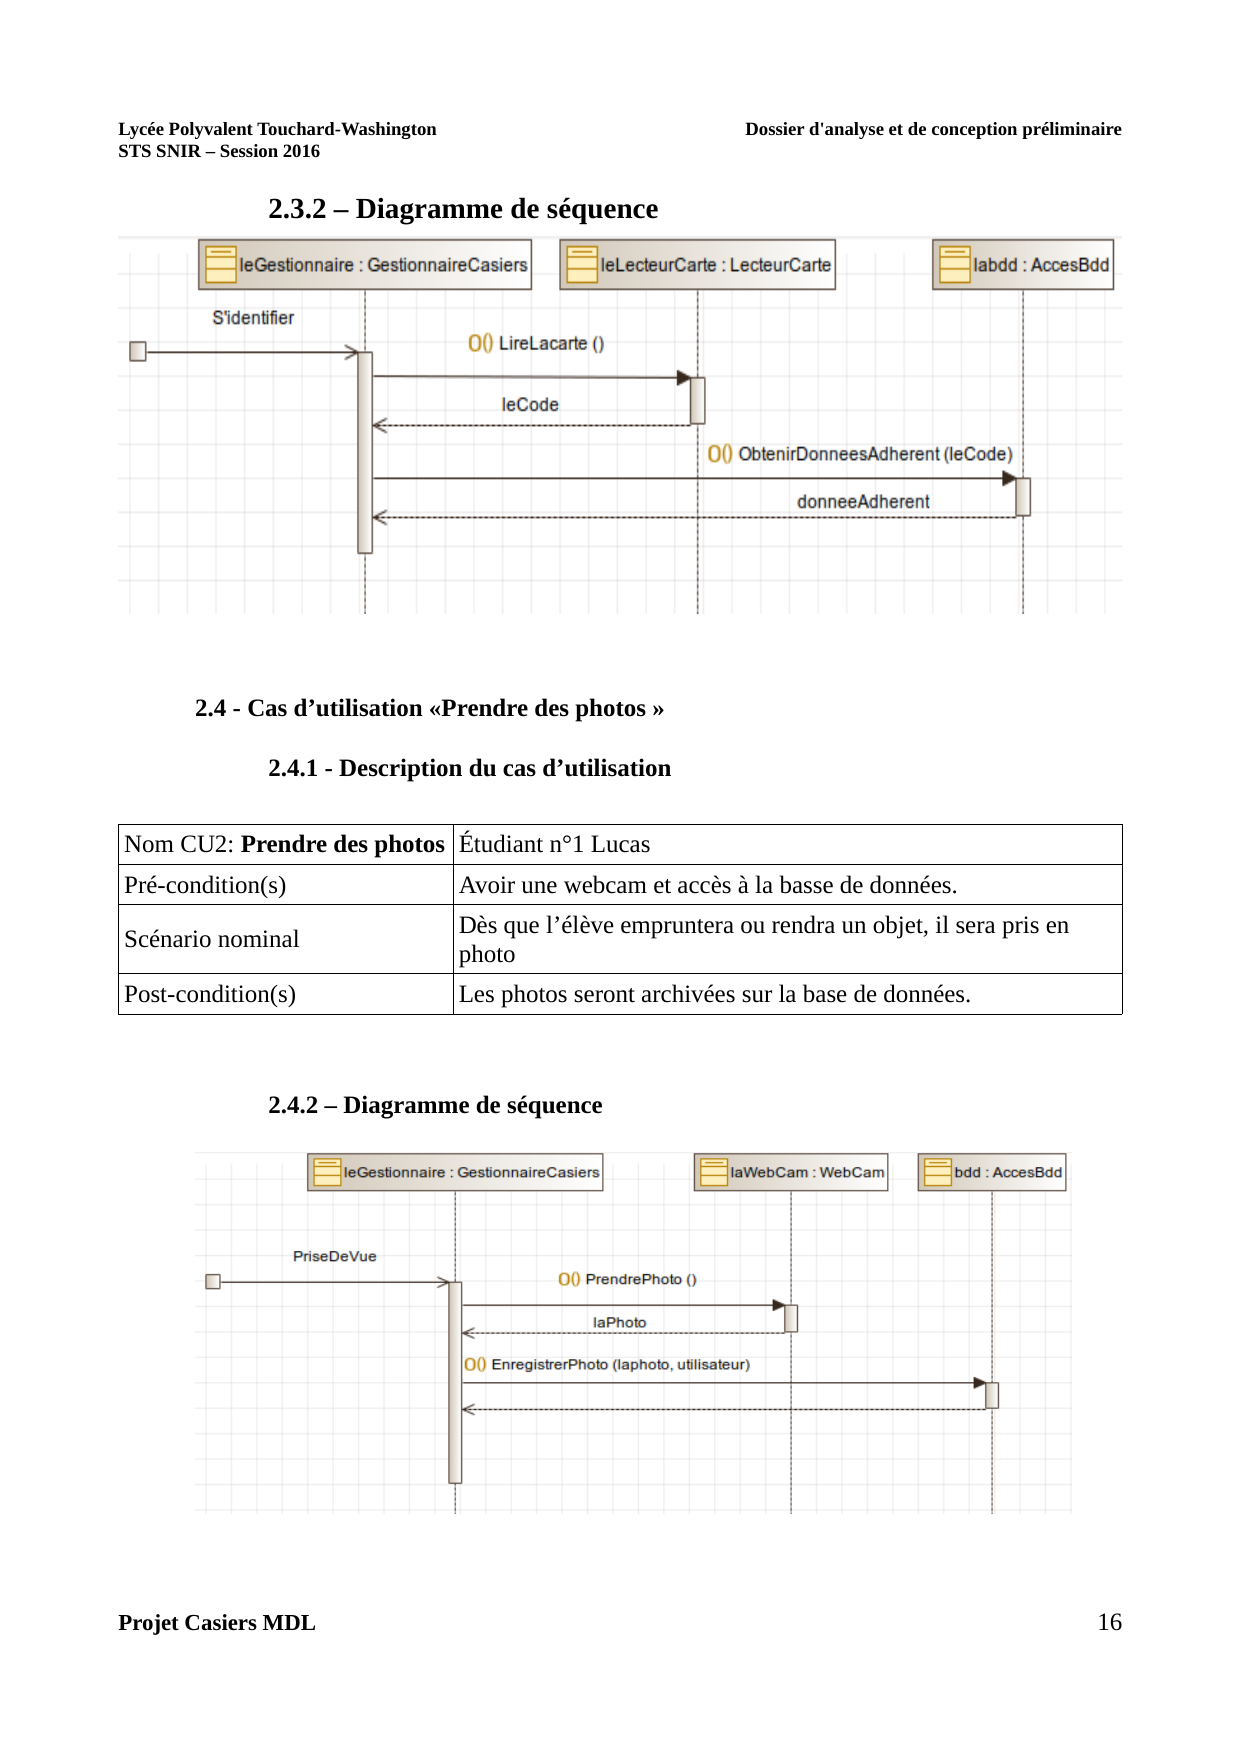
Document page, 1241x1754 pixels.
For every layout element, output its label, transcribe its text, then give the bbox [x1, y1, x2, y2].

picture [118, 236, 1123, 614]
subtitle 2.4.2 – Diagramme de séquence [118, 1086, 1122, 1119]
subtitle 2.4.1 - Description du cas d’utilisation [118, 749, 1122, 782]
table_cell Les photos seront archivées sur la base de données. [454, 974, 1122, 1014]
picture [194, 1152, 1073, 1514]
table_header Nom CU2: Prendre des photos [119, 825, 453, 864]
subtitle 2.4 - Cas d’utilisation «Prendre des photos » [195, 693, 1122, 722]
table_cell Scénario nominal [119, 905, 453, 973]
subtitle 2.3.2 – Diagramme de séquence [118, 191, 1122, 224]
table_cell Pré-condition(s) [119, 865, 453, 904]
table_cell Post-condition(s) [119, 974, 453, 1014]
table_cell Dès que l’élève empruntera ou rendra un objet, il sera pris en photo [454, 905, 1122, 973]
table_cell Avoir une webcam et accès à la basse de données. [454, 865, 1122, 904]
table_header Étudiant n°1 Lucas [454, 825, 1122, 864]
